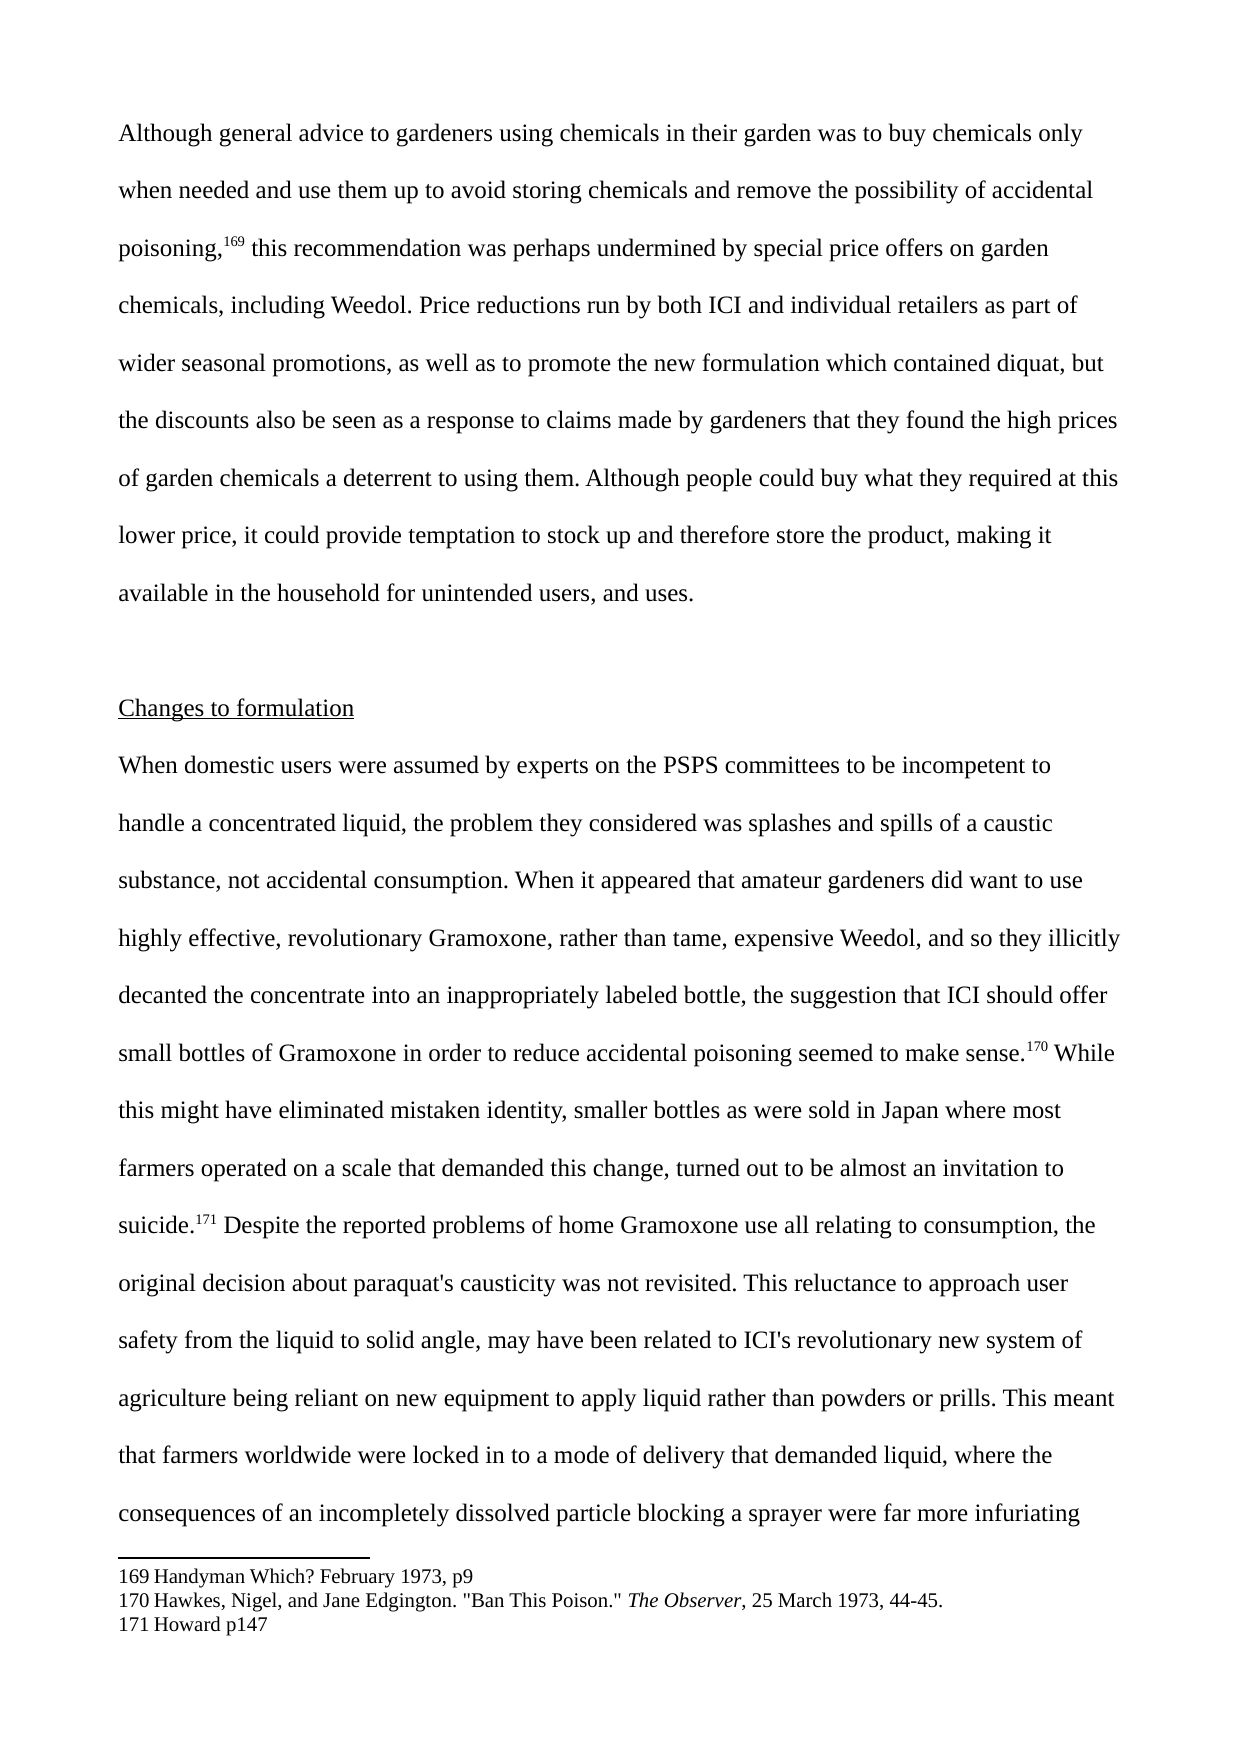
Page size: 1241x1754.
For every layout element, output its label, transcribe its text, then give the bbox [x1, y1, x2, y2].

text Howard p147 [118, 1612, 1122, 1636]
text Handyman Which? February 1973, p9 [118, 1564, 1122, 1588]
text When domestic users were assumed by experts on the PSPS committees to be incompetent to handle a concentrated liquid, the problem they considered was splashes and spills of a caustic substance, not accidental consumption. When it appeared that amateur gardeners did want to use highly effective, revolutionary Gramoxone, rather than tame, expensive Weedol, and so they illicitly decanted the concentrate into an inappropriately labeled bottle, the suggestion that ICI should offer small bottles of Gramoxone in order to reduce accidental poisoning seemed to make sense. While this might have eliminated mistaken identity, smaller bottles as were sold in Japan where most farmers operated on a scale that demanded this change, turned out to be almost an invitation to suicide. Despite the reported problems of home Gramoxone use all relating to consumption, the original decision about paraquat's causticity was not revisited. This reluctance to approach user safety from the liquid to solid angle, may have been related to ICI's revolutionary new system of agriculture being reliant on new equipment to apply liquid rather than powders or prills. This meant that farmers worldwide were locked in to a mode of delivery that demanded liquid, where the consequences of an incompletely dissolved particle blocking a sprayer were far more infuriating [118, 751, 1122, 1527]
text Hawkes, Nigel, and Jane Edgington. "Ban This Poison." The Observer, 25 March 1973, 44-45. [118, 1588, 1122, 1612]
text Changes to formulation [118, 693, 1122, 722]
text Although general advice to gardeners using chemicals in their garden was to buy chemicals only when needed and use them up to avoid storing chemicals and remove the possibility of accidental poisoning, this recommendation was perhaps undermined by special price offers on garden chemicals, including Weedol. Price reductions run by both ICI and individual retailers as part of wider seasonal promotions, as well as to promote the new formulation which contained diquat, but the discounts also be seen as a response to claims made by gardeners that they found the high prices of garden chemicals a deterrent to using them. Although people could buy what they required at this lower price, it could provide temptation to stock up and therefore store the product, making it available in the household for unintended users, and uses. [118, 118, 1122, 607]
